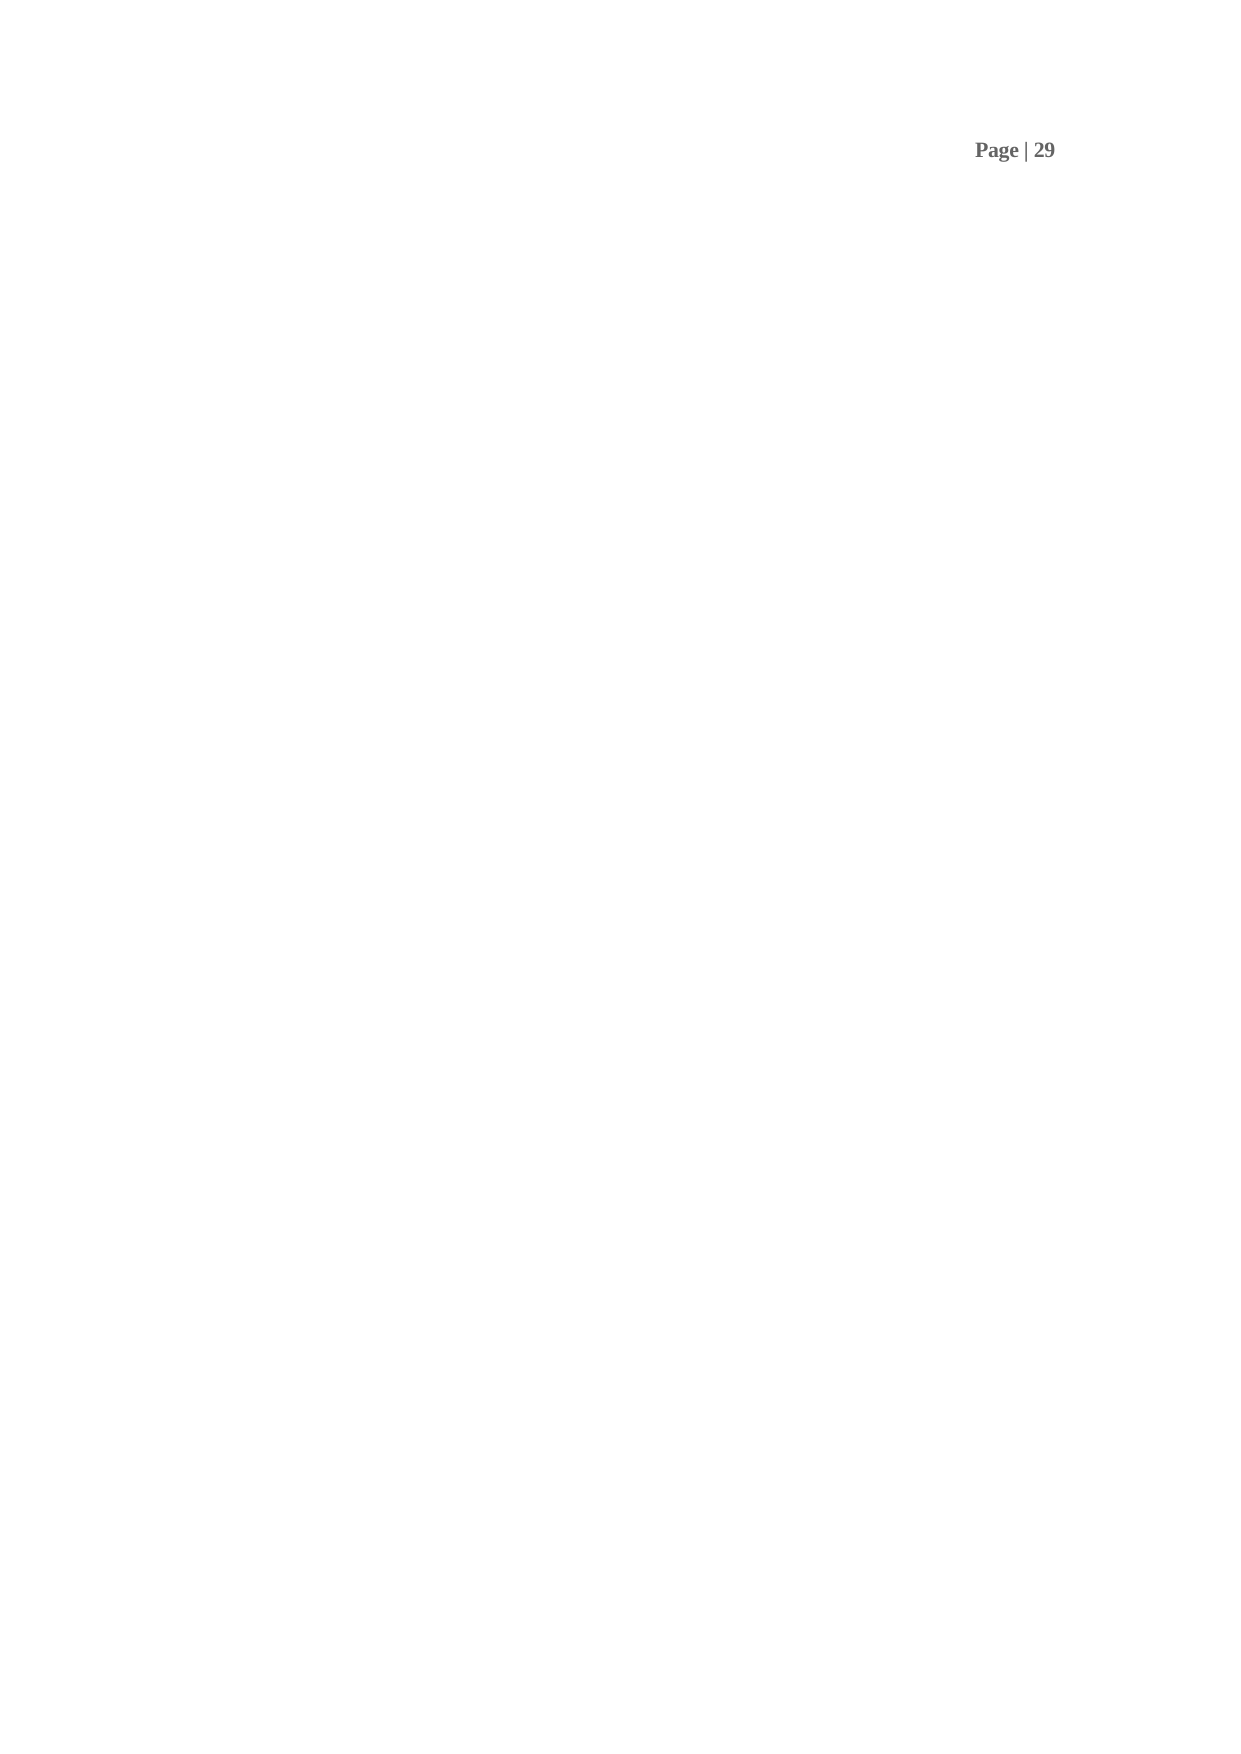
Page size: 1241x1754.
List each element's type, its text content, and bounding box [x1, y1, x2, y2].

text Page | 29 [150, 135, 1068, 163]
